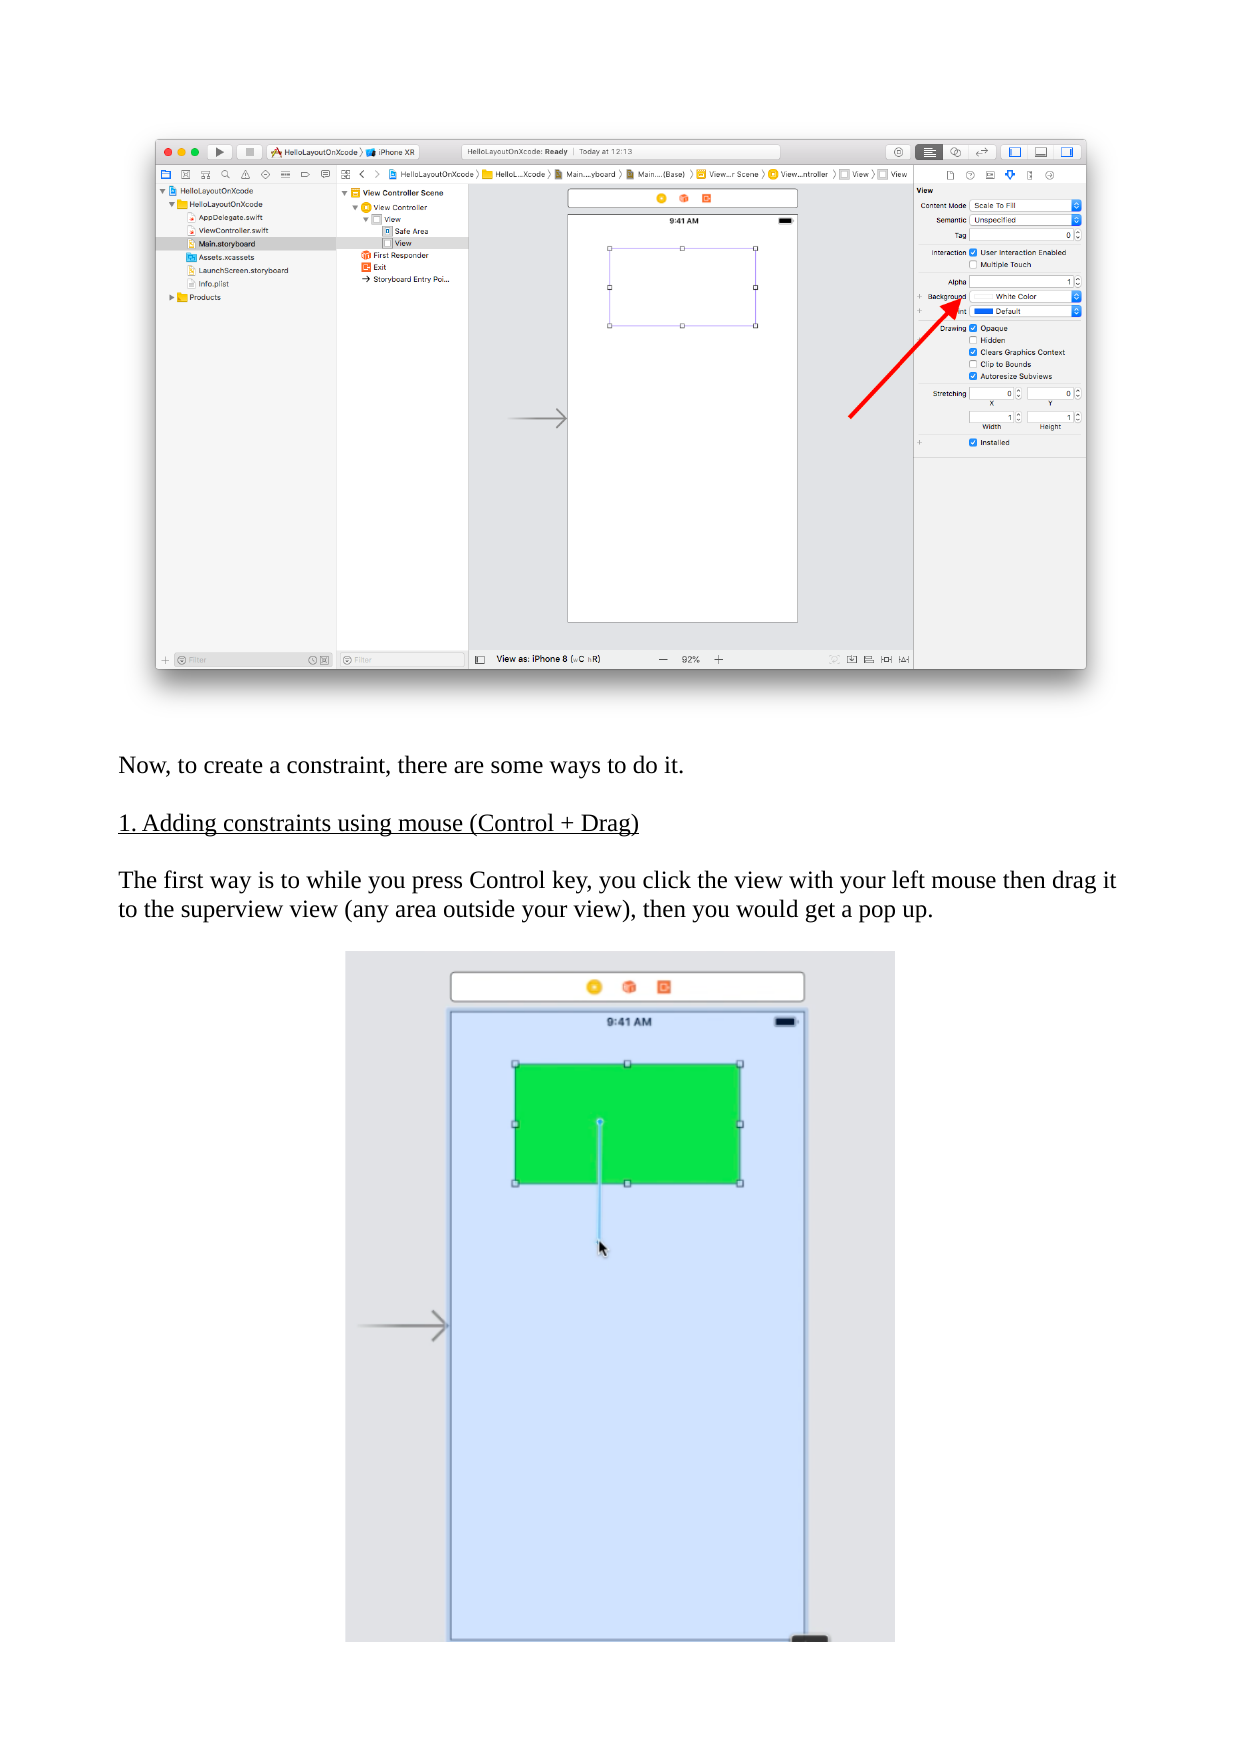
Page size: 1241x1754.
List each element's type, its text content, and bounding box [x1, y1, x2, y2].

text Now, to create a constraint, there are some ways to do it. [118, 750, 1122, 779]
text The first way is to while you press Control key, you click the view with your left mouse then drag it to the superview view (any area outside your view), then you would get a pop up. [118, 865, 1122, 923]
picture [118, 118, 1123, 722]
text 1. Adding constraints using mouse (Control + Drag) [118, 808, 1122, 837]
picture [345, 951, 895, 1642]
